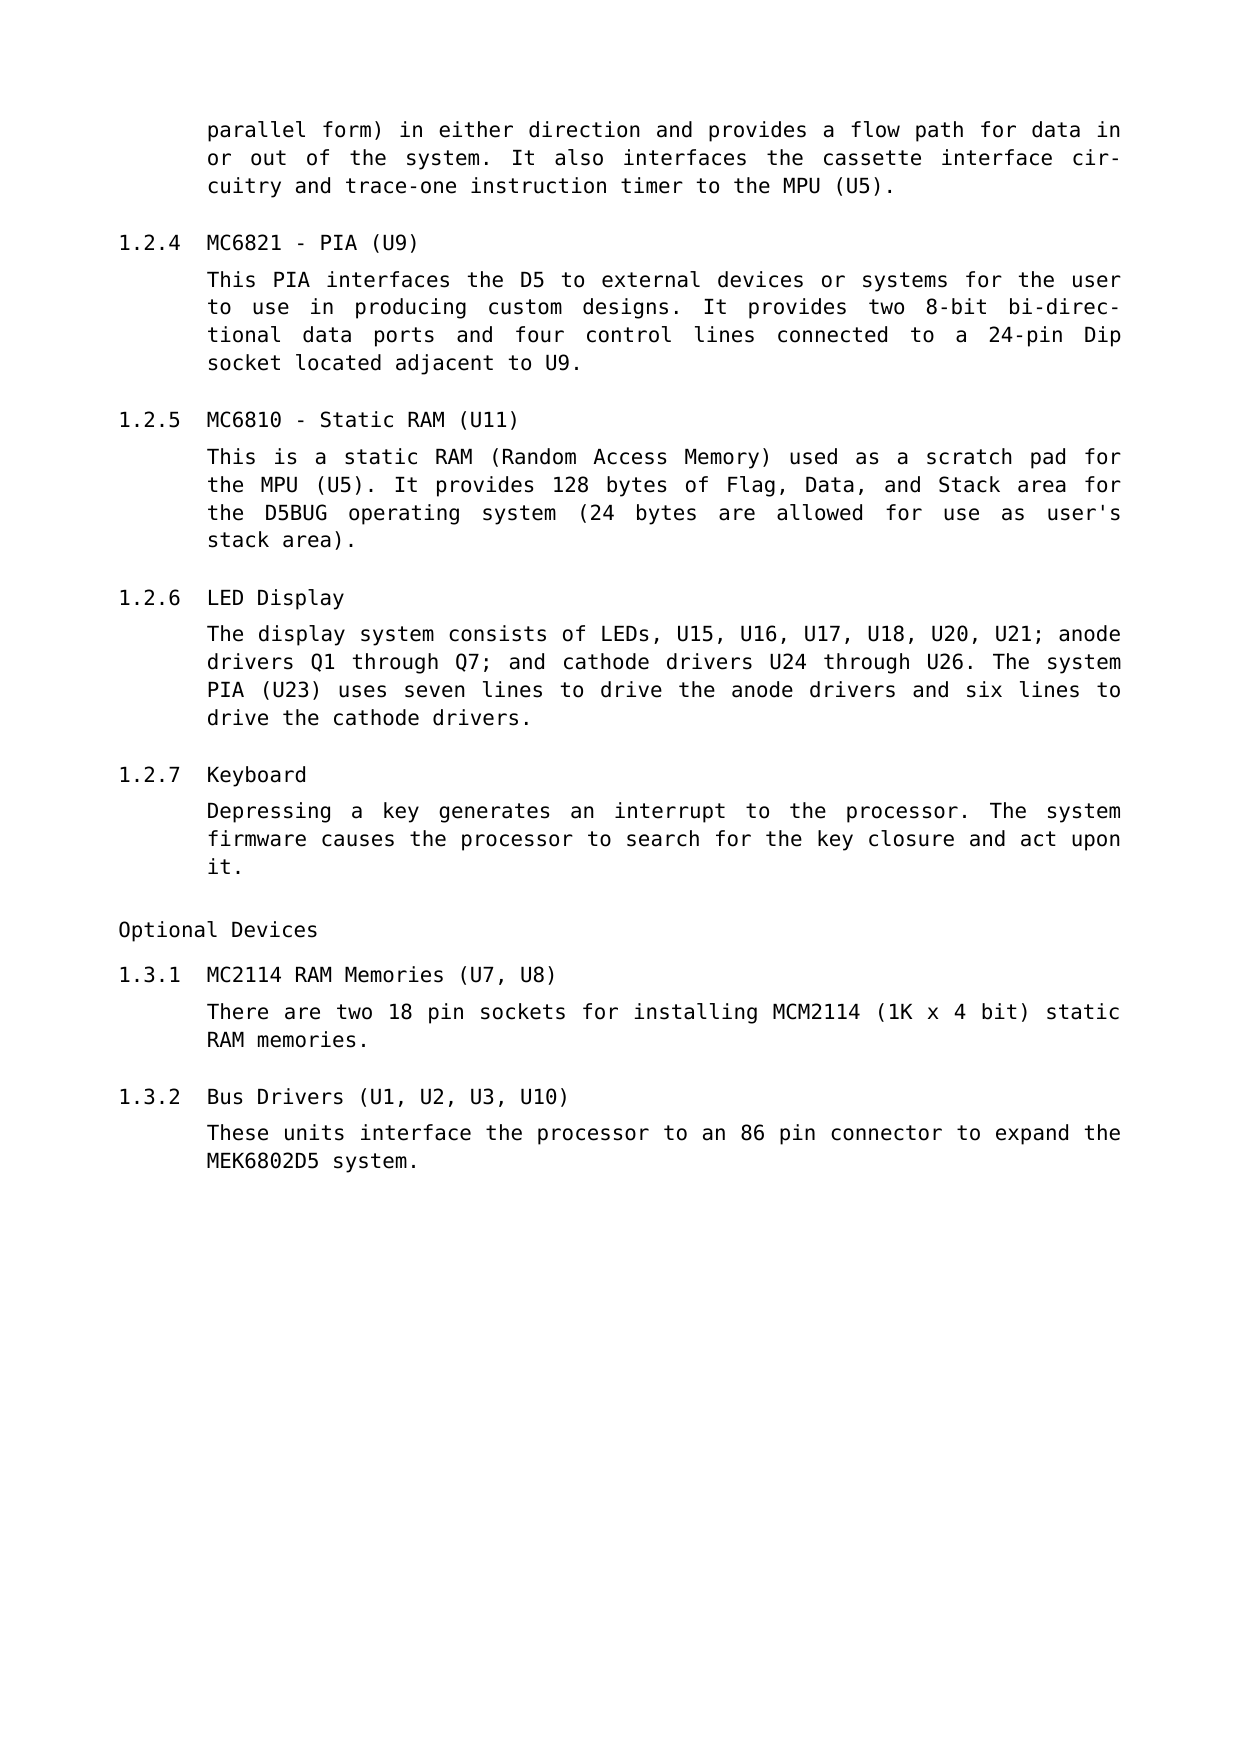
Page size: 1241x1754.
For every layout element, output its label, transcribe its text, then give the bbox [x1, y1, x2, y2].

subtitle Bus Drivers (U1, U2, U3, U10) [118, 1085, 1122, 1109]
subtitle MC6810 - Static RAM (U11) [118, 408, 1122, 432]
subtitle Keyboard [118, 763, 1122, 787]
text Depressing a key generates an interrupt to the processor. The system firmware causes the processor to search for the key closure and act upon it. [207, 799, 1122, 879]
subtitle MC6821 - PIA (U9) [118, 231, 1122, 255]
subtitle LED Display [118, 586, 1122, 610]
subtitle MC2114 RAM Memories (U7, U8) [118, 963, 1122, 987]
text There are two 18 pin sockets for installing MCM2114 (1K x 4 bit) static RAM memories. [207, 1000, 1122, 1052]
text This is a static RAM (Random Access Memory) used as a scratch pad for the MPU (U5). It provides 128 bytes of Flag, Data, and Stack area for the D5BUG operating system (24 bytes are allowed for use as user's stack area). [207, 445, 1122, 553]
subtitle Optional Devices [0, 918, 1122, 942]
text The display system consists of LEDs, U15, U16, U17, U18, U20, U21; anode drivers Q1 through Q7; and cathode drivers U24 through U26. The system PIA (U23) uses seven lines to drive the anode drivers and six lines to drive the cathode drivers. [207, 622, 1122, 730]
text This PIA interfaces the D5 to external devices or systems for the user to use in producing custom designs. It provides two 8-bit bi-direc- tional data ports and four control lines connected to a 24-pin Dip socket located adjacent to U9. [207, 268, 1122, 375]
text parallel form) in either direction and provides a flow path for data in or out of the system. It also interfaces the cassette interface cir- cuitry and trace-one instruction timer to the MPU (U5). [207, 118, 1122, 198]
text These units interface the processor to an 86 pin connector to expand the MEK6802D5 system. [207, 1121, 1122, 1173]
